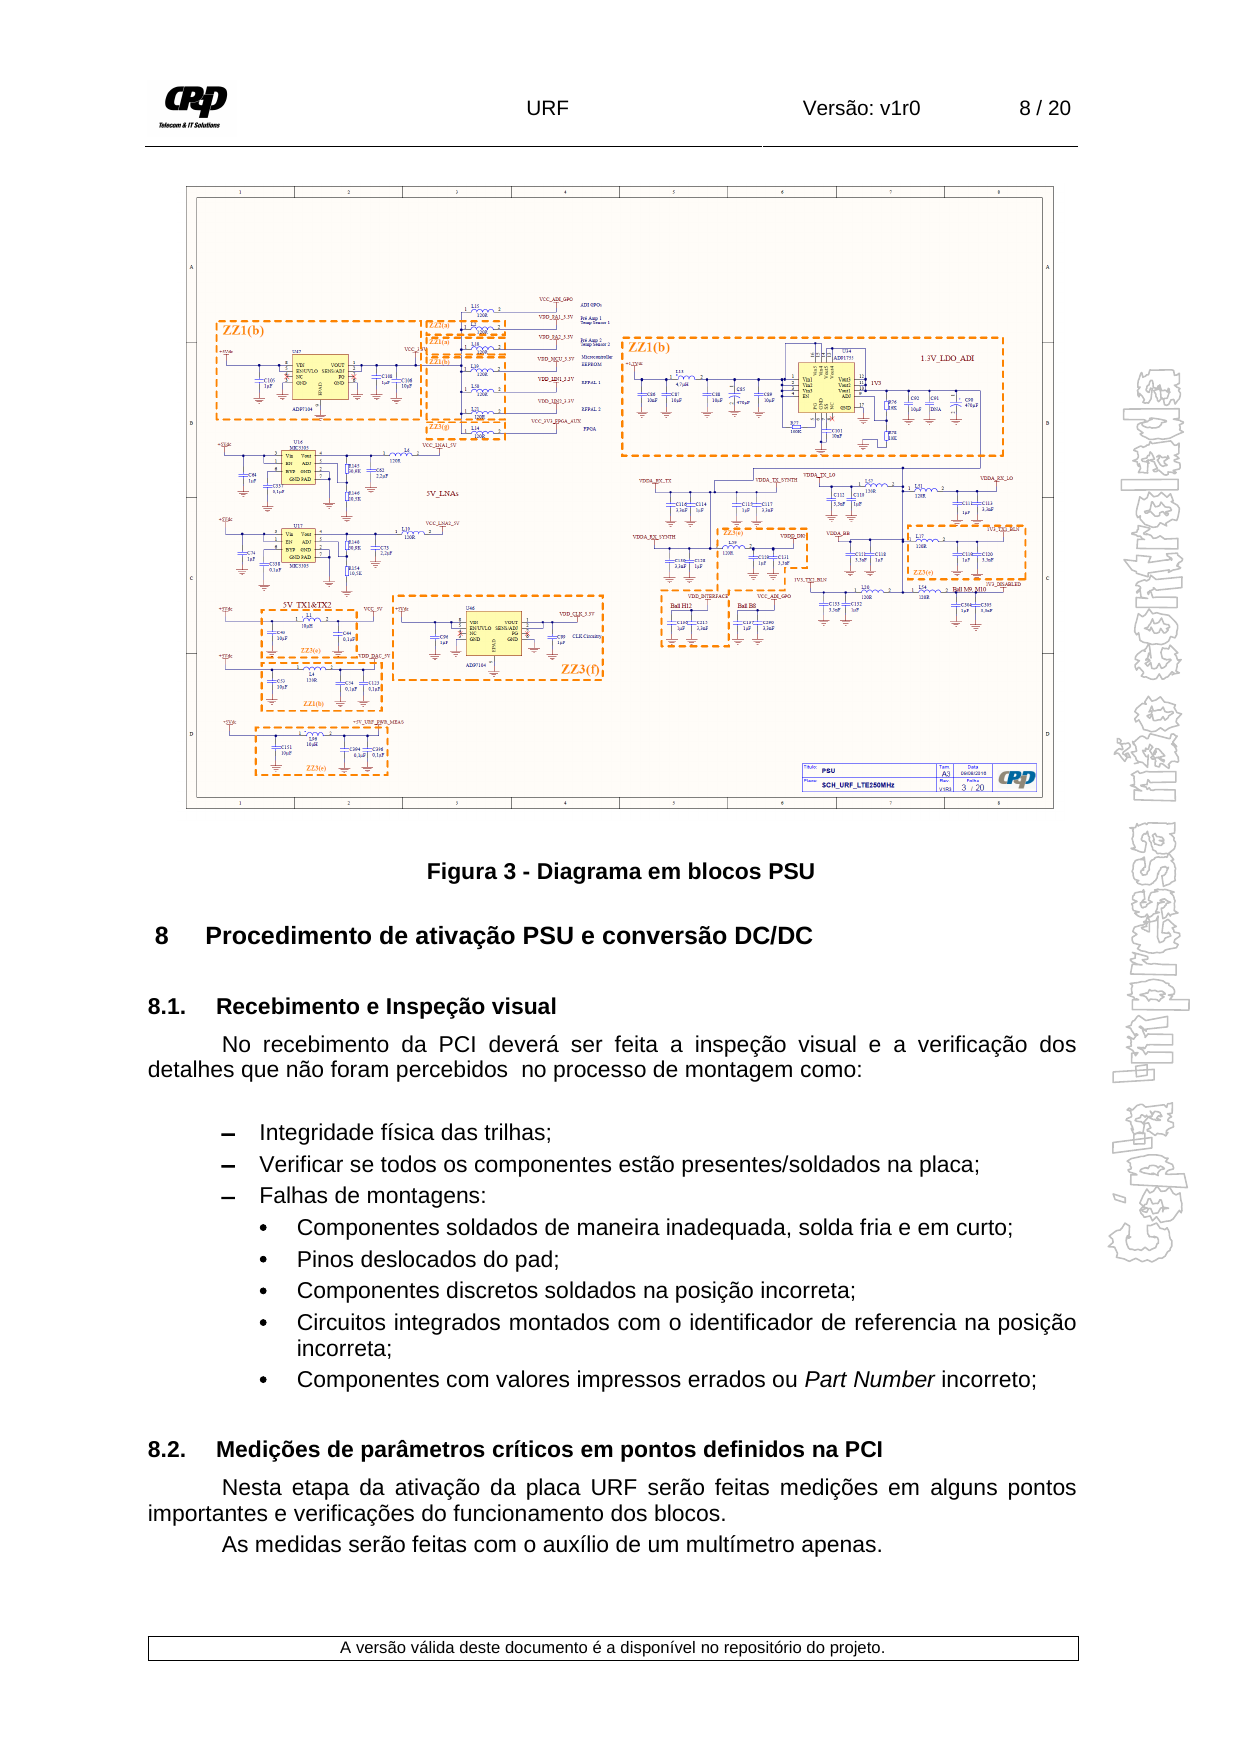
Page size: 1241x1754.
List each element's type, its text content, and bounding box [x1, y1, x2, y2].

subtitle Procedimento de ativação PSU e conversão DC/DC [148, 921, 1078, 949]
list Falhas de montagens: [222, 1183, 1078, 1209]
list Componentes soldados de maneira inadequada, solda fria e em curto; [259, 1215, 1078, 1241]
list Pinos deslocados do pad; [259, 1246, 1078, 1272]
text Figura 3 - Diagrama em blocos PSU [177, 858, 1065, 884]
subtitle Recebimento e Inspeção visual [148, 993, 1078, 1019]
text As medidas serão feitas com o auxílio de um multímetro apenas. [148, 1532, 1078, 1557]
list Integridade física das trilhas; [222, 1120, 1078, 1146]
picture [177, 183, 1065, 821]
list Componentes com valores impressos errados ou Part Number incorreto; [259, 1367, 1078, 1393]
list Circuitos integrados montados com o identificador de referencia na posição incorreta; [259, 1310, 1078, 1361]
picture [147, 80, 237, 137]
text Nesta etapa da ativação da placa URF serão feitas medições em alguns pontos importantes e verificações do funcionamento dos blocos. [148, 1475, 1078, 1526]
list Componentes discretos soldados na posição incorreta; [259, 1278, 1078, 1304]
